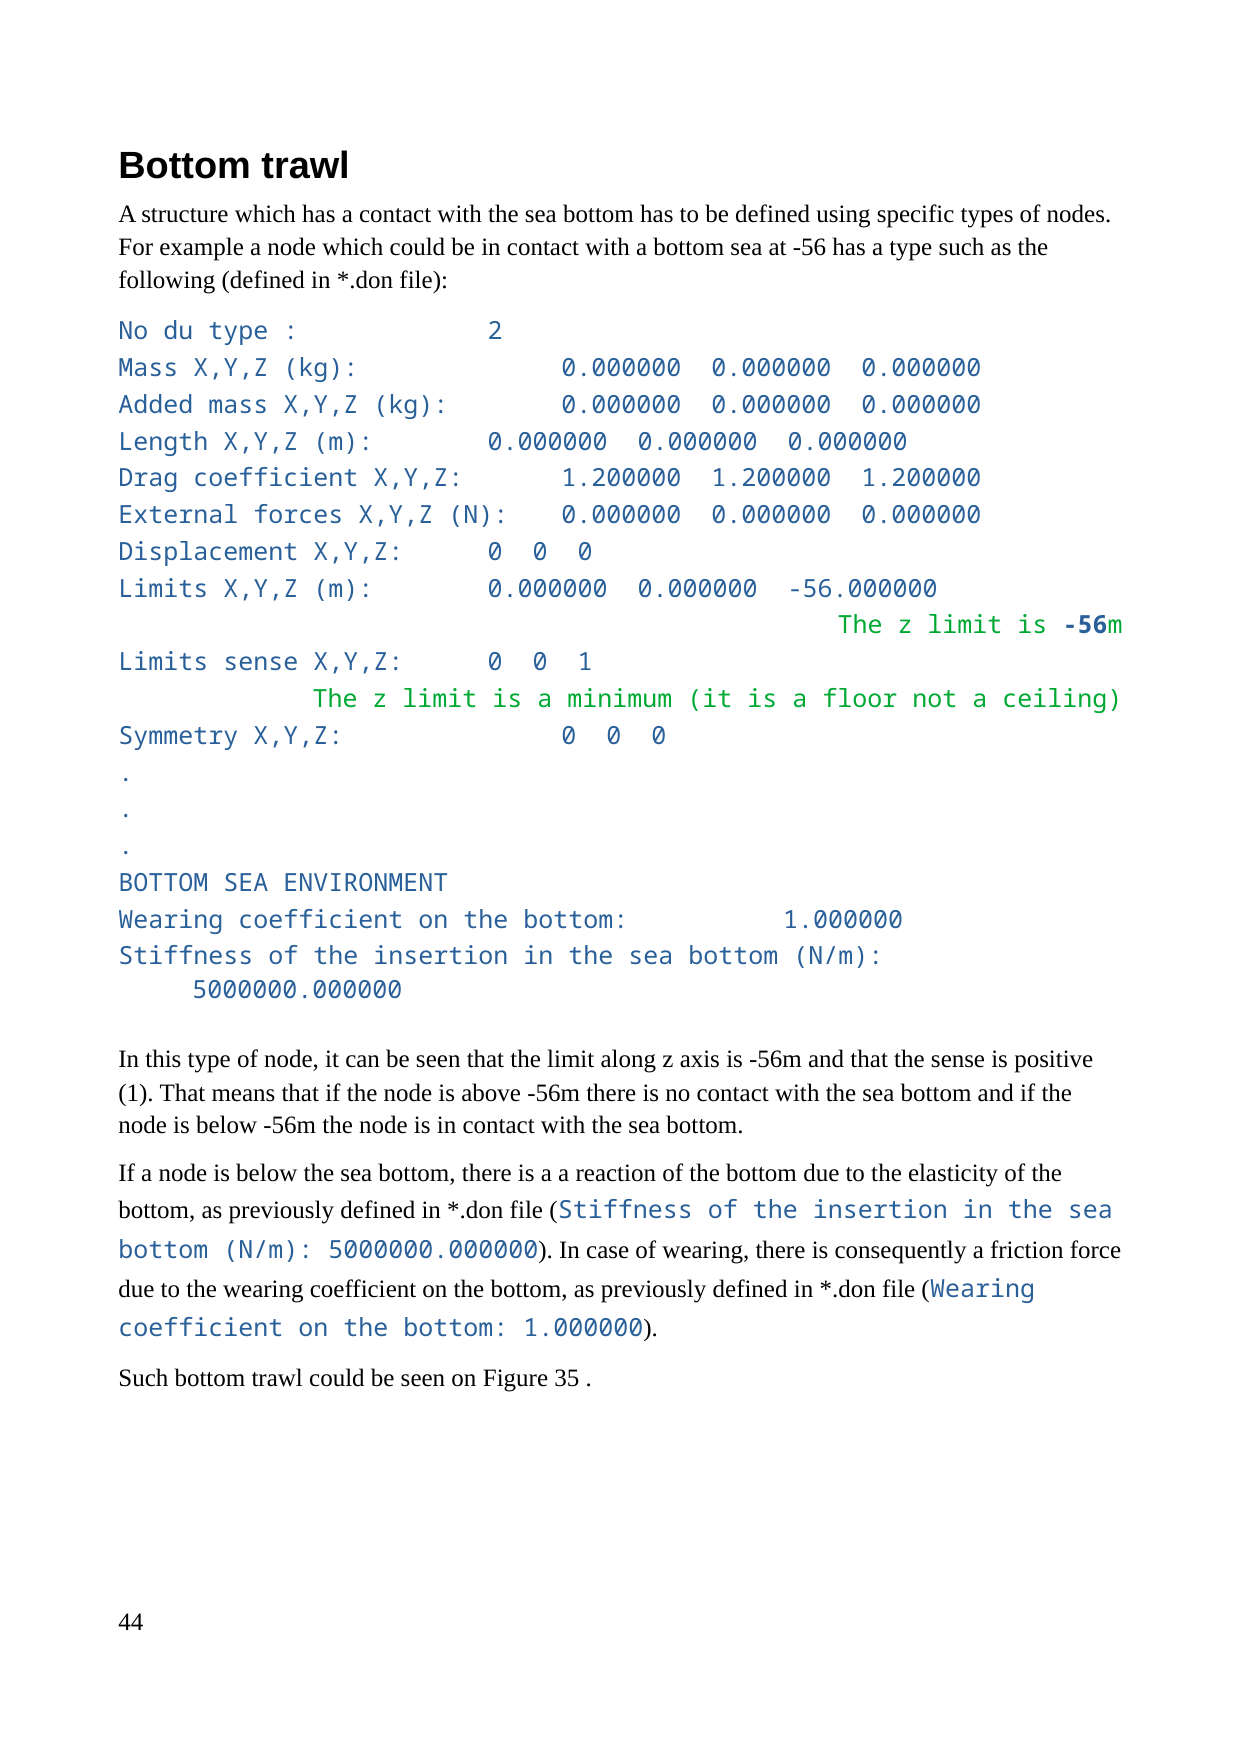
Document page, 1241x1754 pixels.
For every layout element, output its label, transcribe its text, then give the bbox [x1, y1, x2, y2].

text BOTTOM SEA ENVIRONMENT [118, 864, 1122, 898]
text Added mass X,Y,Z (kg): 0.000000 0.000000 0.000000 [118, 386, 1122, 421]
text Wearing coefficient on the bottom: 1.000000 [118, 901, 1122, 935]
text Limits sense X,Y,Z: 0 0 1 [118, 644, 1122, 678]
text A structure which has a contact with the sea bottom has to be defined using specific types of nodes. For example a node which could be in contact with a bottom sea at -56 has a type such as the following (defined in *.don file): [118, 199, 1122, 294]
text . [118, 828, 1122, 862]
text Displacement X,Y,Z: 0 0 0 [118, 533, 1122, 568]
text Stiffness of the insertion in the sea bottom (N/m): 5000000.000000 [118, 938, 1122, 1006]
text Symmetry X,Y,Z: 0 0 0 [118, 717, 1122, 751]
text In this type of node, it can be seen that the limit along z axis is -56m and that the sense is positive (1). That means that if the node is above -56m there is no contact with the sea bottom and if the node is below -56m the node is in contact with the sea bottom. [118, 1044, 1122, 1139]
text Limits X,Y,Z (m): 0.000000 0.000000 -56.000000 [118, 570, 1122, 604]
text Such bottom trawl could be seen on Figure 35 . [118, 1363, 1122, 1392]
text No du type : 2 [118, 313, 1122, 347]
text . [118, 754, 1122, 788]
text External forces X,Y,Z (N): 0.000000 0.000000 0.000000 [118, 497, 1122, 531]
text The z limit is a minimum (it is a floor not a ceiling) [118, 681, 1122, 715]
subtitle Bottom trawl [118, 143, 1122, 187]
text . [118, 791, 1122, 825]
text Drag coefficient X,Y,Z: 1.200000 1.200000 1.200000 [118, 460, 1122, 494]
text The z limit is -56m [118, 607, 1122, 641]
text If a node is below the sea bottom, there is a a reaction of the bottom due to the elasticity of the bottom, as previously defined in *.don file (Stiffness of the insertion in the sea bottom (N/m): 5000000.000000). In case of wearing, there is consequently a friction force due to the wearing coefficient on the bottom, as previously defined in *.don file (Wearing coefficient on the bottom: 1.000000). [118, 1158, 1122, 1344]
text Length X,Y,Z (m): 0.000000 0.000000 0.000000 [118, 423, 1122, 457]
text Mass X,Y,Z (kg): 0.000000 0.000000 0.000000 [118, 350, 1122, 384]
